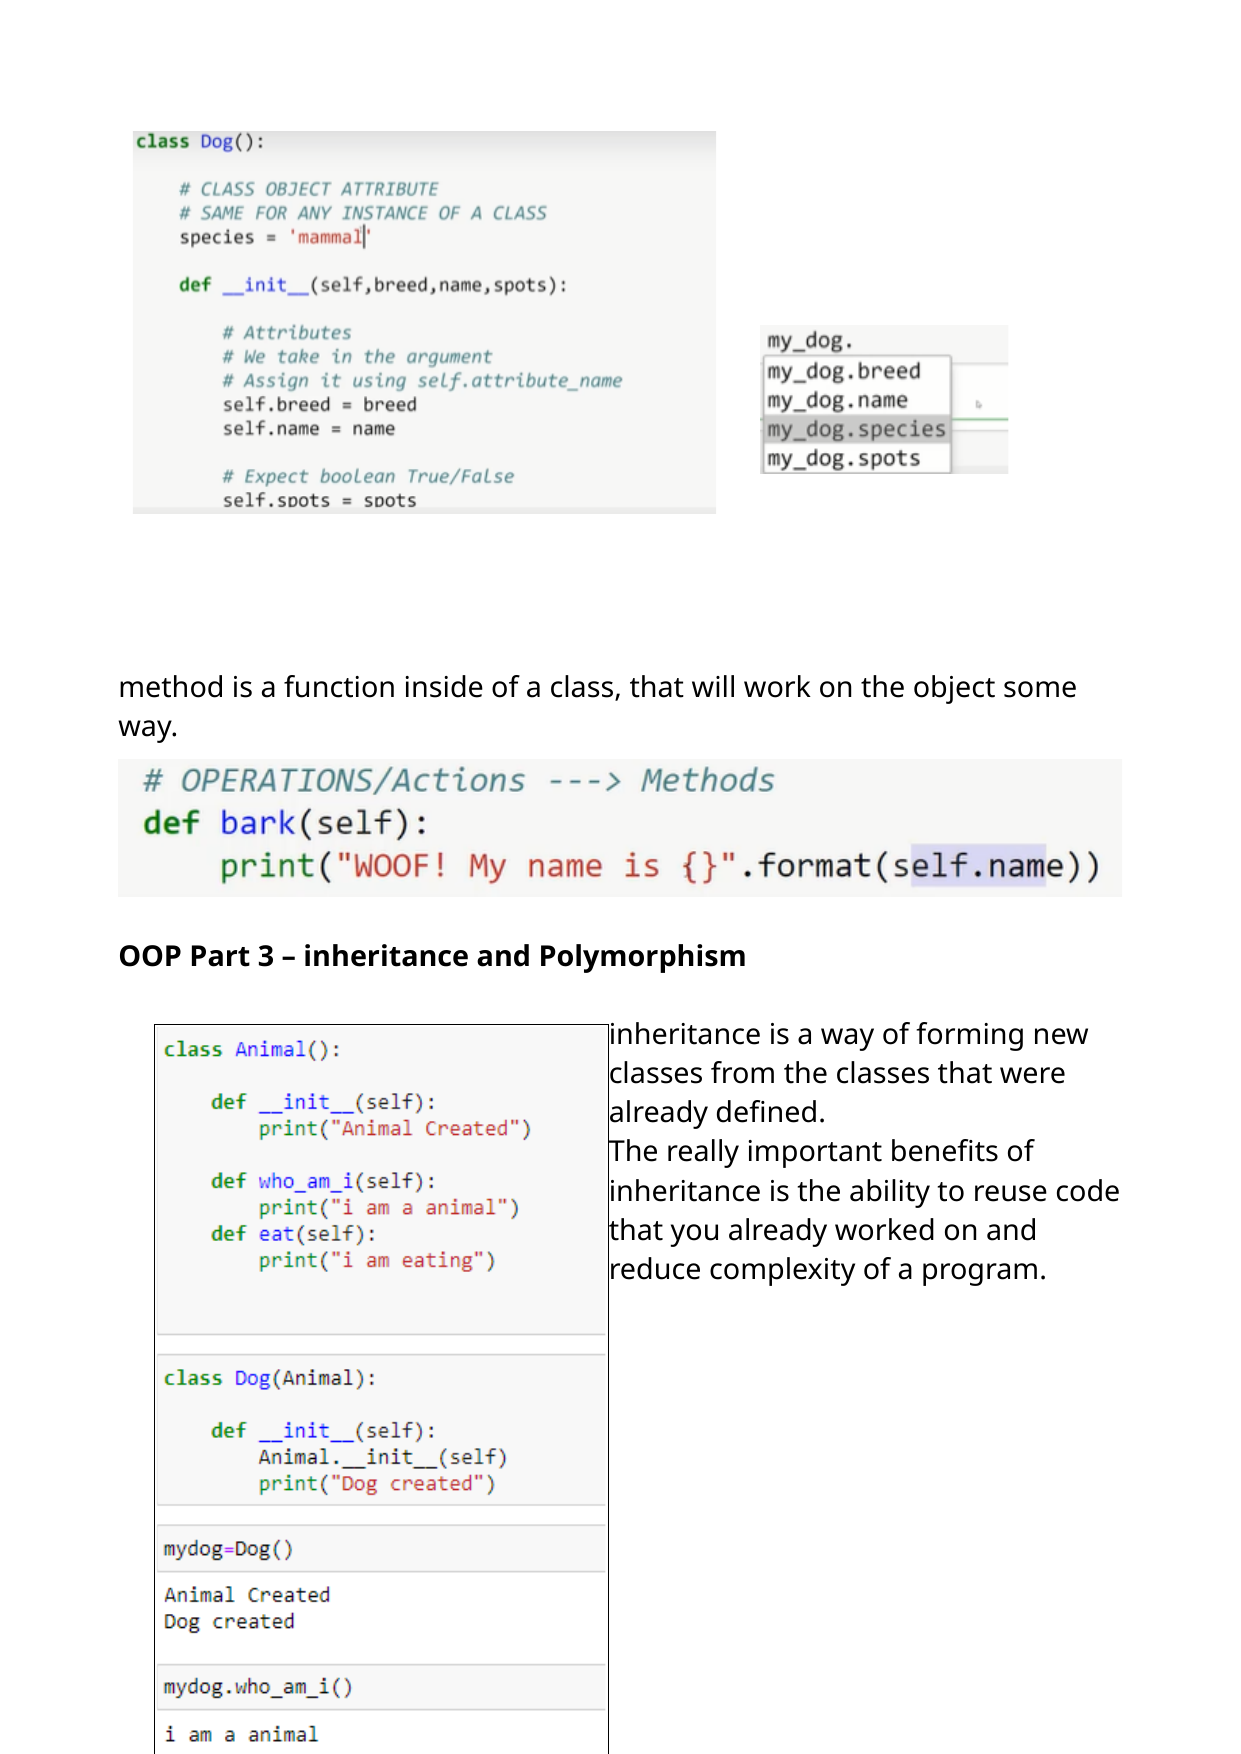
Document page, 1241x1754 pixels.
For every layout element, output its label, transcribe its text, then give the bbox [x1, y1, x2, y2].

text The really important benefits of inheritance is the ability to reuse code that you already worked on and reduce complexity of a program. [609, 1131, 1122, 1288]
picture [118, 759, 1123, 897]
text OOP Part 3 – inheritance and Polymorphism [118, 935, 1122, 974]
picture [132, 131, 717, 514]
picture [156, 1027, 606, 1751]
text inheritance is a way of forming new classes from the classes that were already defined. [118, 1014, 1122, 1131]
text [118, 1131, 154, 1288]
picture [760, 325, 1009, 474]
text method is a function inside of a class, that will work on the object some way. [118, 666, 1122, 745]
